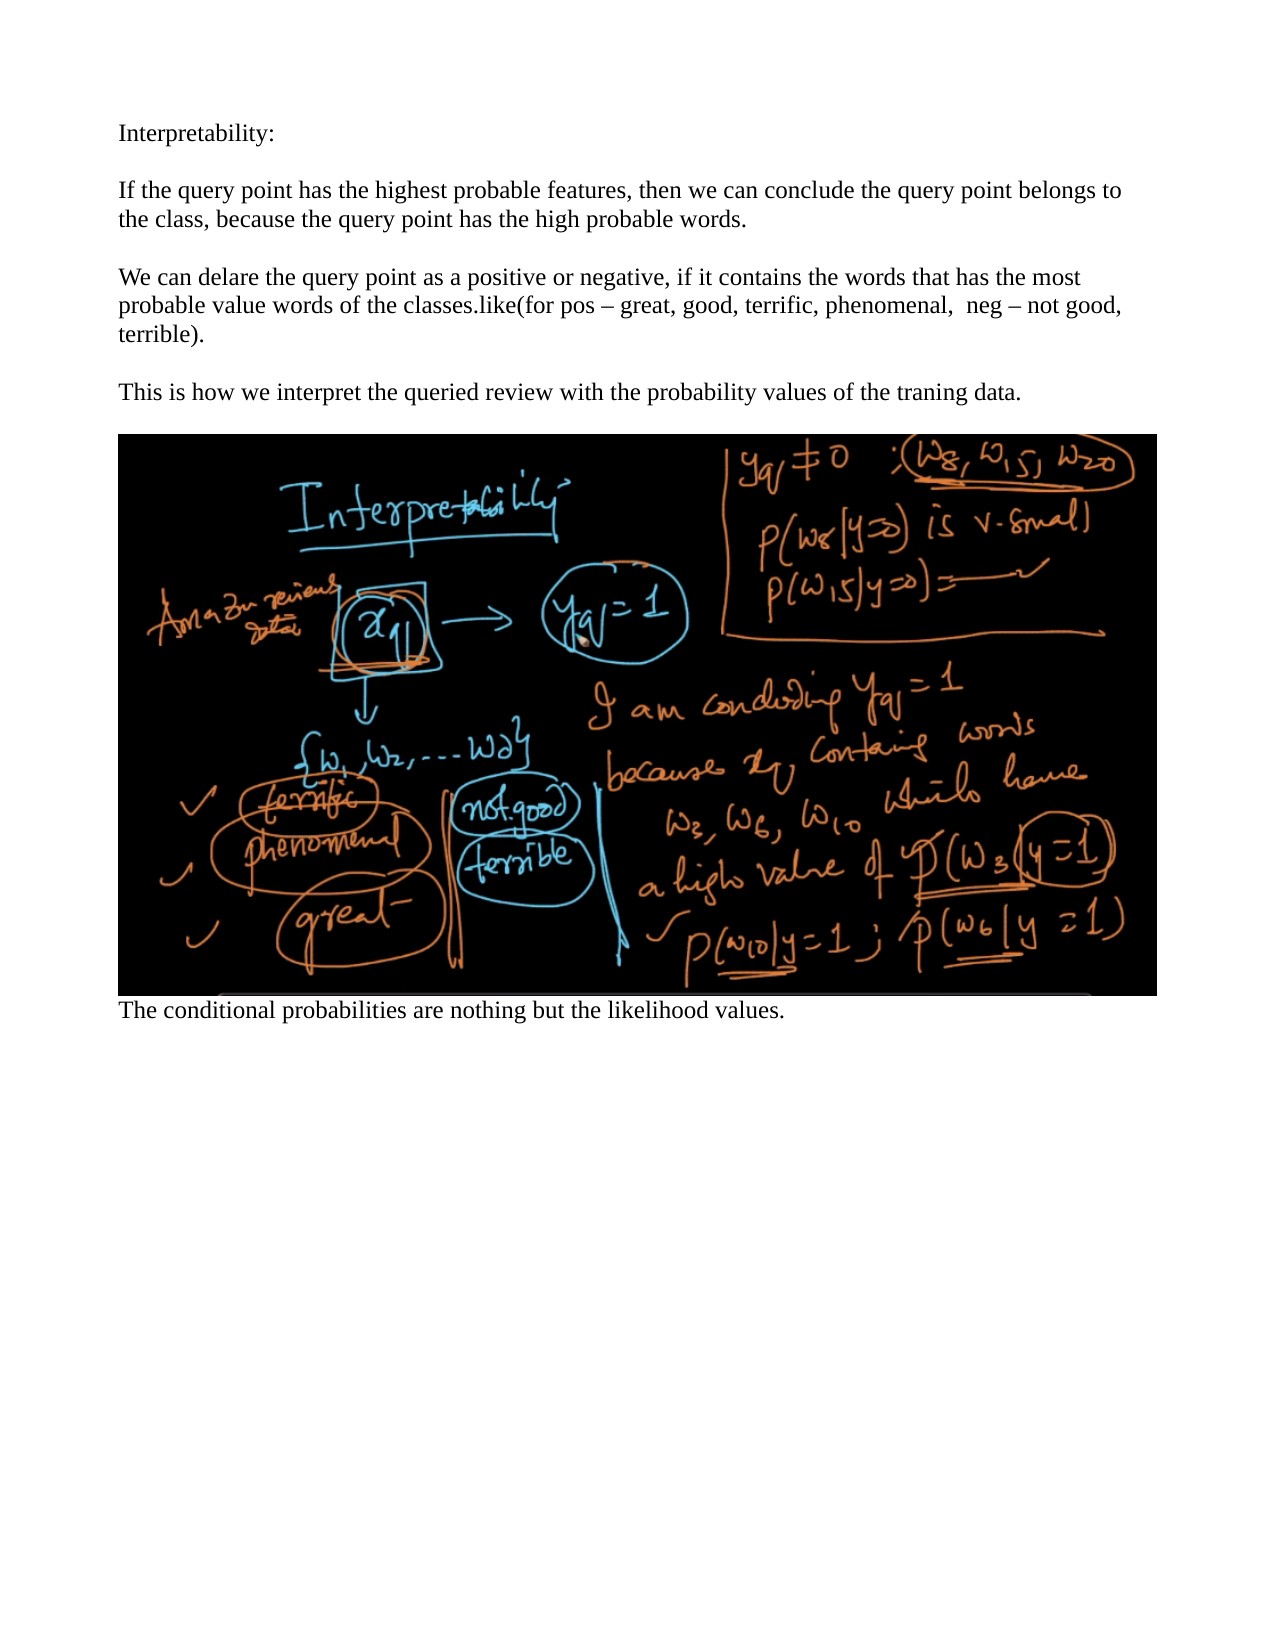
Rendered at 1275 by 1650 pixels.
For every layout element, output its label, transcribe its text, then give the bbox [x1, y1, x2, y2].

text We can delare the query point as a positive or negative, if it contains the words that has the most probable value words of the classes.like(for pos – great, good, terrific, phenomenal, neg – not good, terrible). [118, 262, 1157, 348]
picture [118, 434, 1157, 996]
text This is how we interpret the queried review with the probability values of the traning data. [118, 377, 1157, 406]
text Interpretability: [118, 118, 1157, 147]
text The conditional probabilities are nothing but the likelihood values. [118, 996, 1157, 1024]
text If the query point has the highest probable features, then we can conclude the query point belongs to the class, because the query point has the high probable words. [118, 176, 1157, 233]
